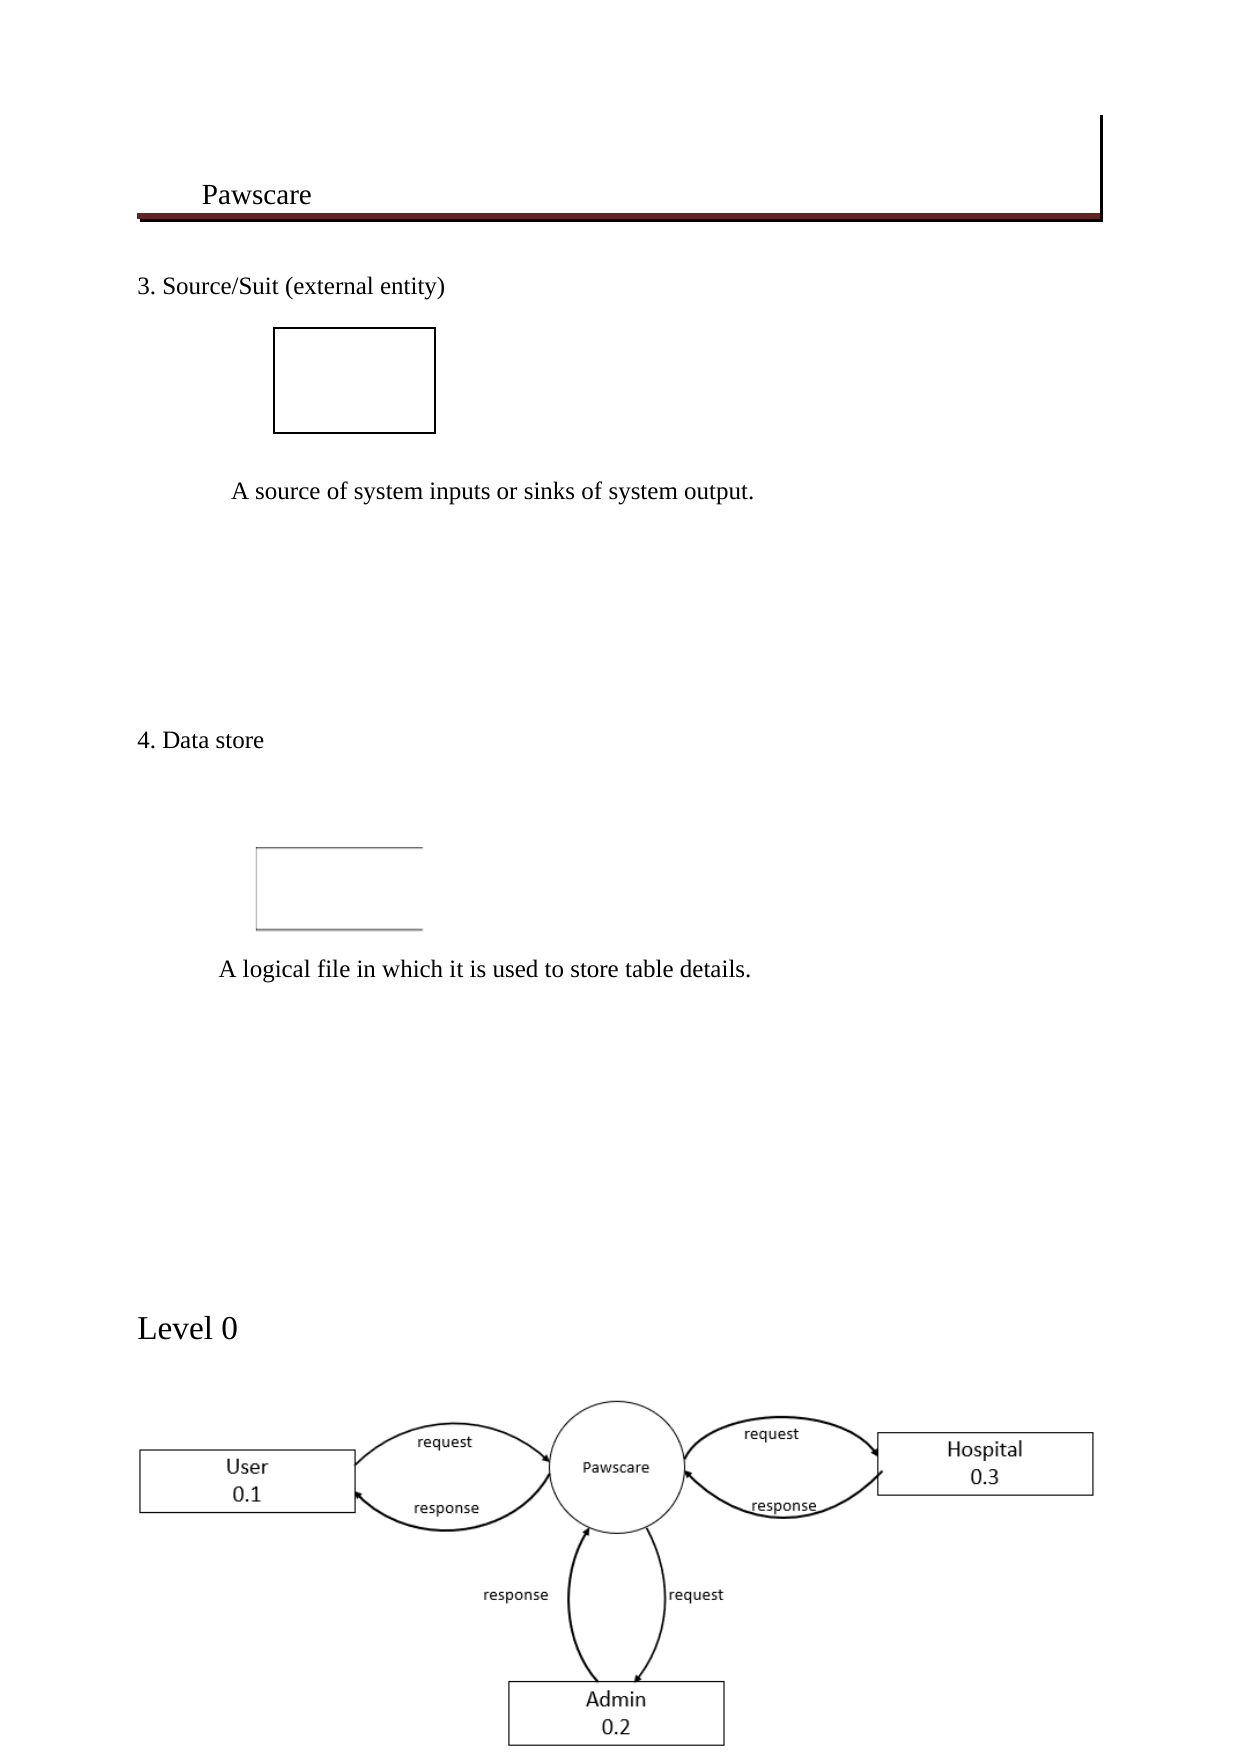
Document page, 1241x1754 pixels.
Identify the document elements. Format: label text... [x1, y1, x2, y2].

text Level 0 [137, 1308, 1103, 1346]
text 4. Data store [137, 725, 1103, 753]
text A logical file in which it is used to store table details. [212, 954, 1103, 983]
text 3. Source/Suit (external entity) [137, 271, 1103, 300]
text A source of system inputs or sinks of system output. [212, 476, 1103, 505]
